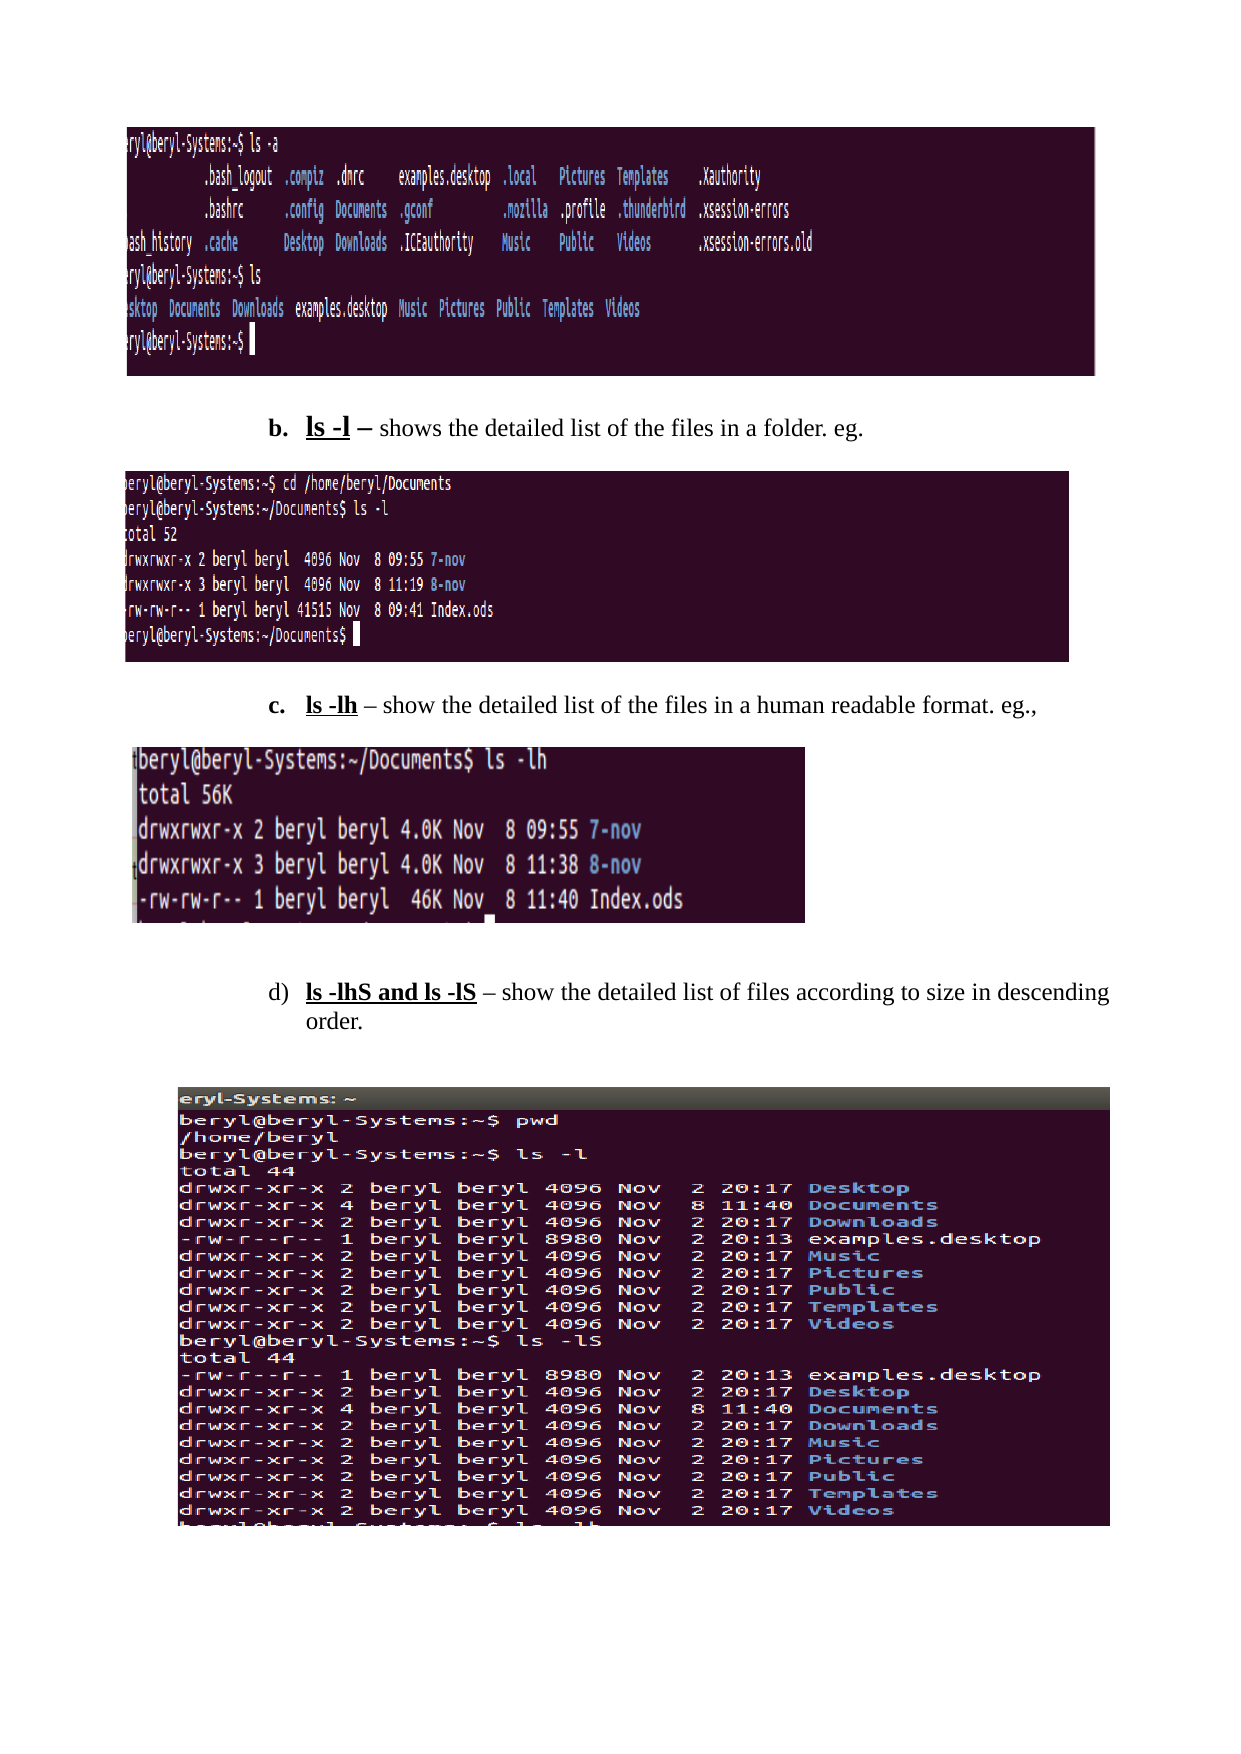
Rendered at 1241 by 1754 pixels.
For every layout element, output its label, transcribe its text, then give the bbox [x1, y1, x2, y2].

list ls -lhS and ls -lS – show the detailed list of files according to size in descending order. [268, 977, 1122, 1035]
list ls -l – shows the detailed list of the files in a folder. eg. [268, 409, 1122, 442]
picture [177, 1087, 296, 1526]
list ls -lh – show the detailed list of the files in a human readable format. eg., [268, 690, 1122, 719]
picture [132, 747, 741, 923]
